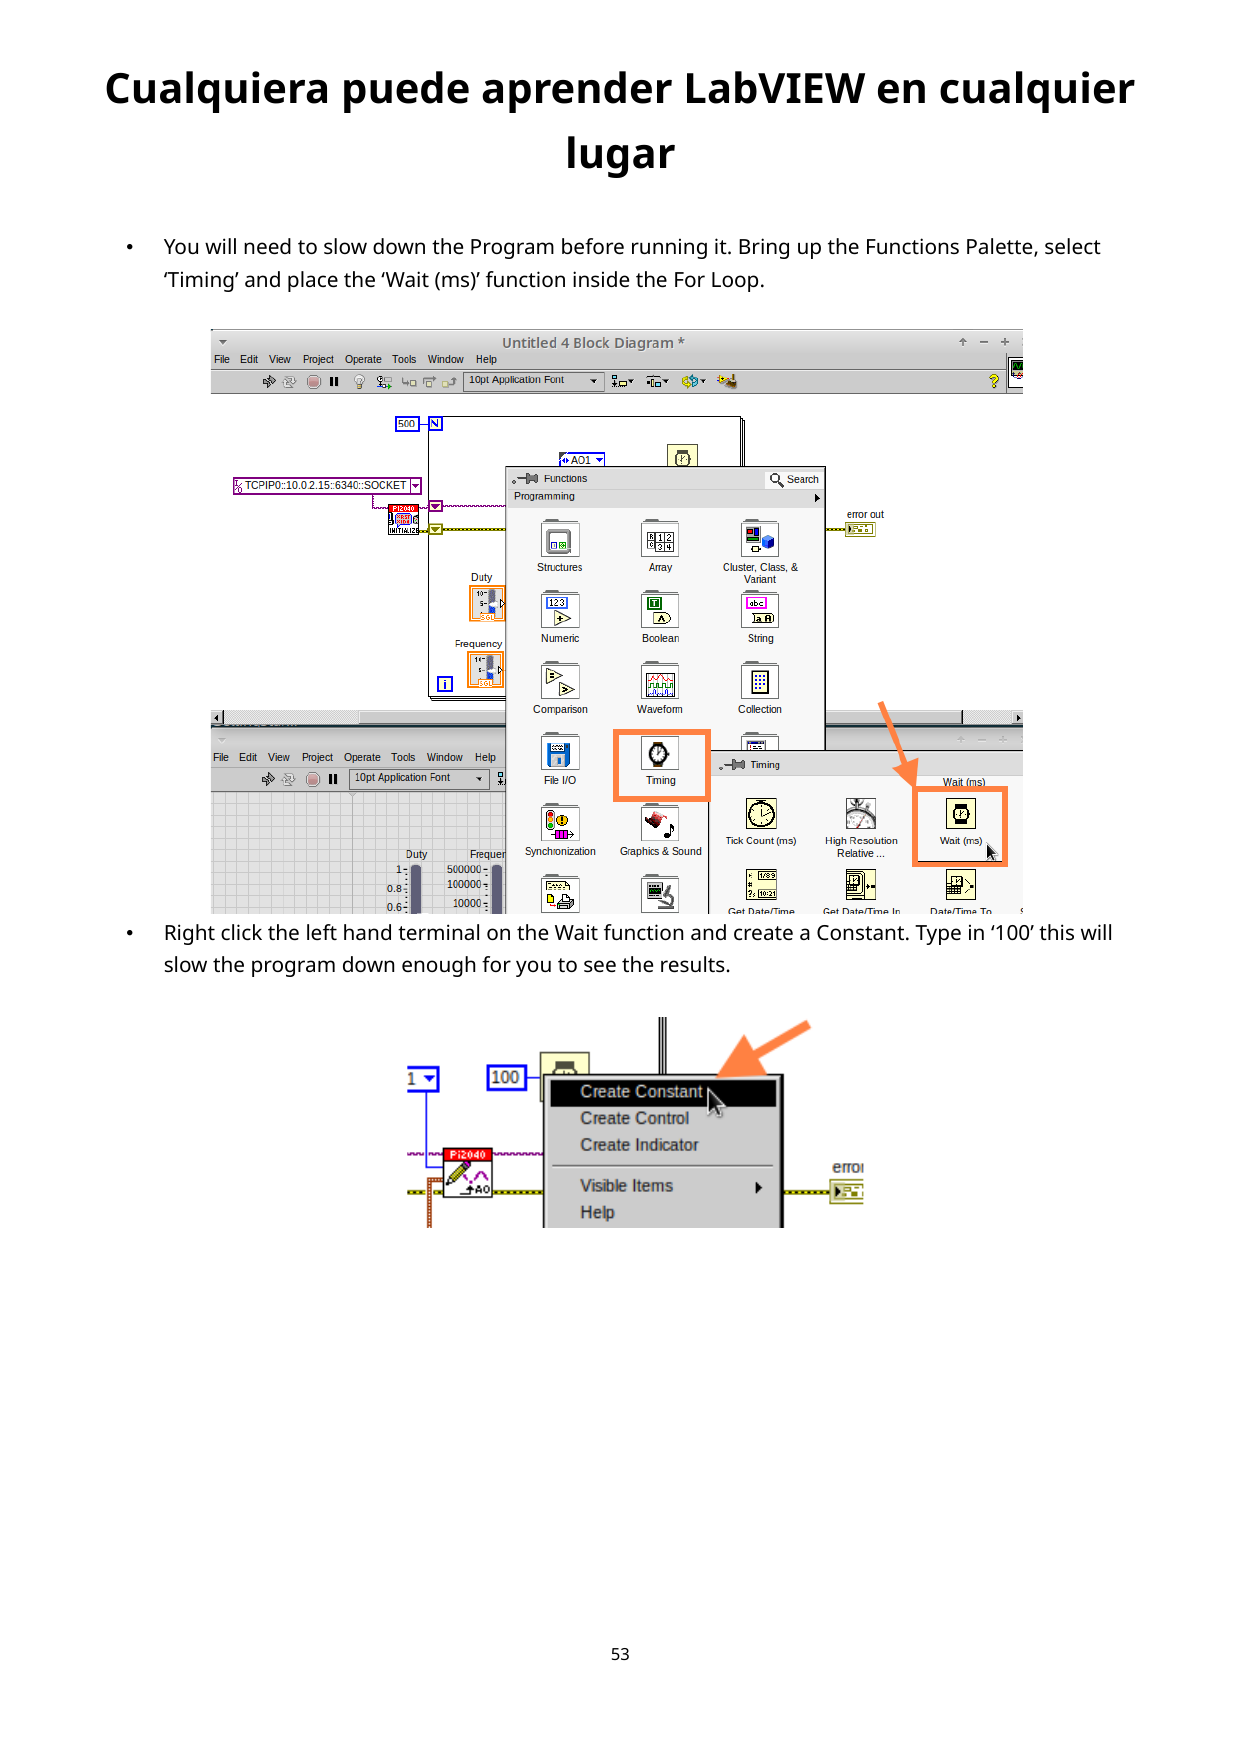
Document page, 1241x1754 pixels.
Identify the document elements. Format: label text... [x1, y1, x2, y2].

picture [407, 1017, 864, 1228]
list You will need to slow down the Program before running it. Bring up the Functions Palette, select ‘Timing’ and place the ‘Wait (ms)’ function inside the For Loop. [126, 232, 1152, 293]
list Right click the left hand terminal on the Wait function and create a Constant. Type in ‘100’ this will slow the program down enough for you to see the results. [126, 312, 1152, 979]
picture [210, 329, 1023, 914]
